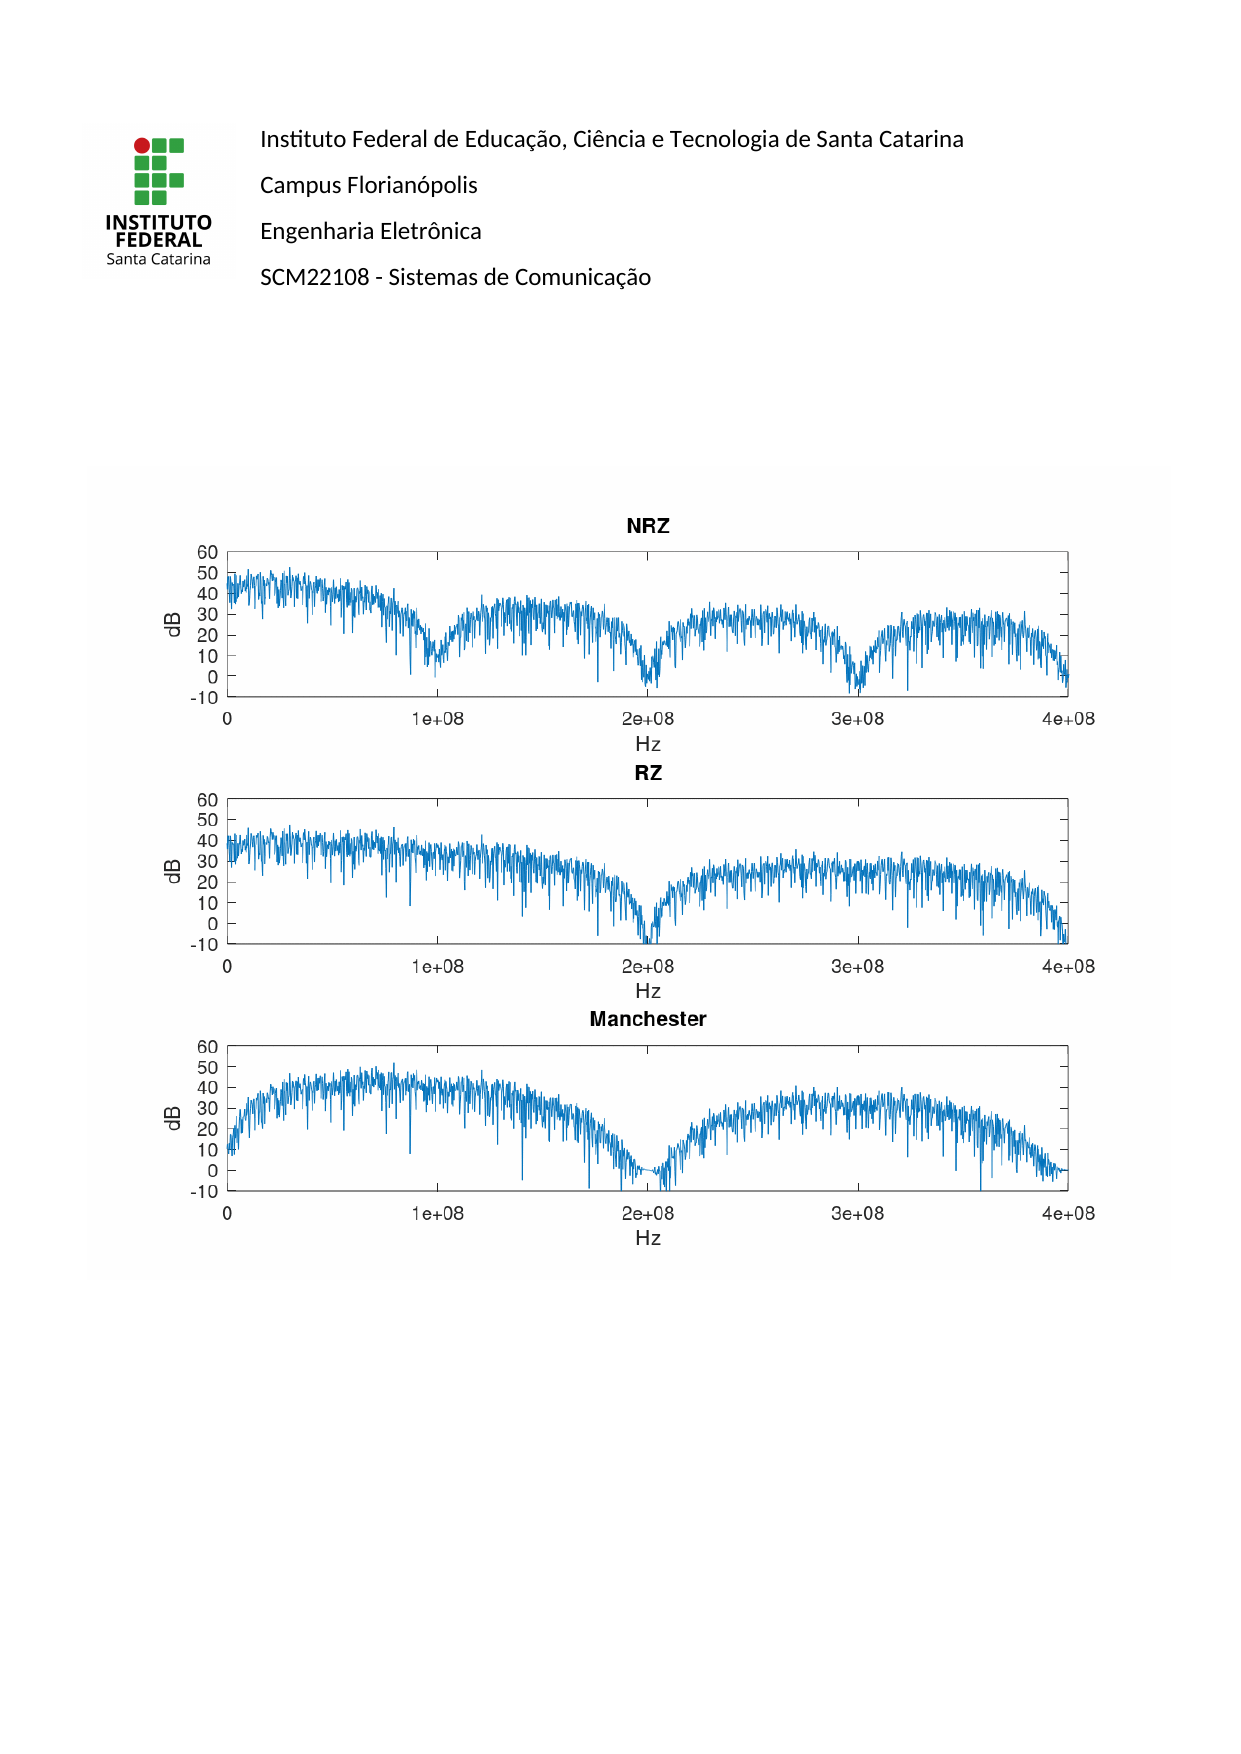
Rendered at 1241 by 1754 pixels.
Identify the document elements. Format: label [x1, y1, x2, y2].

picture [81, 123, 237, 279]
picture [86, 466, 1171, 1280]
